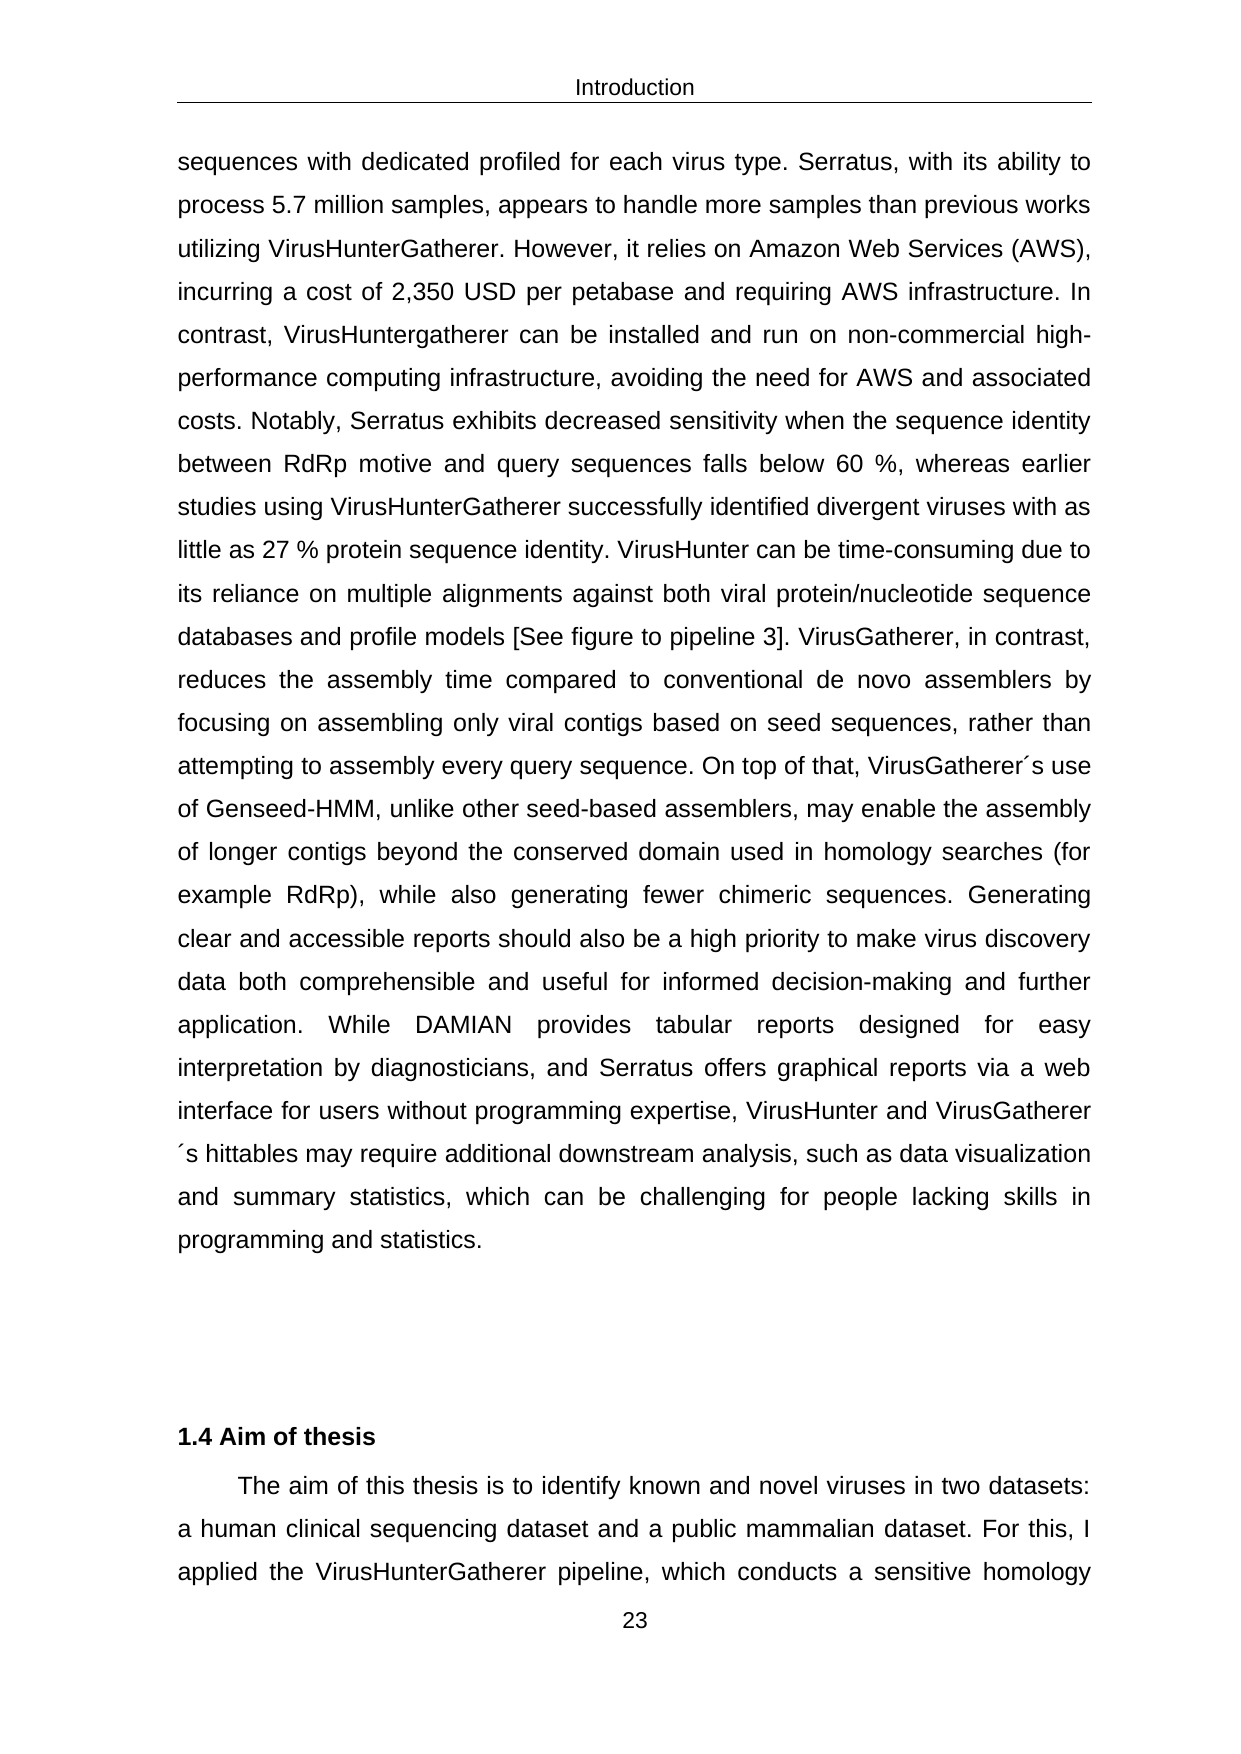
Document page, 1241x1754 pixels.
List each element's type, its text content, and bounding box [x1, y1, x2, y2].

text sequences with dedicated profiled for each virus type. Serratus, with its ability to process 5.7 million samples, appears to handle more samples than previous works utilizing VirusHunterGatherer. However, it relies on Amazon Web Services (AWS), incurring a cost of 2,350 USD per petabase and requiring AWS infrastructure. In contrast, VirusHuntergatherer can be installed and run on non-commercial high-performance computing infrastructure, avoiding the need for AWS and associated costs. Notably, Serratus exhibits decreased sensitivity when the sequence identity between RdRp motive and query sequences falls below 60 %, whereas earlier studies using VirusHunterGatherer successfully identified divergent viruses with as little as 27 % protein sequence identity. VirusHunter can be time-consuming due to its reliance on multiple alignments against both viral protein/nucleotide sequence databases and profile models [See figure to pipeline 3]. VirusGatherer, in contrast, reduces the assembly time compared to conventional de novo assemblers by focusing on assembling only viral contigs based on seed sequences, rather than attempting to assembly every query sequence. On top of that, VirusGatherer´s use of Genseed-HMM, unlike other seed-based assemblers, may enable the assembly of longer contigs beyond the conserved domain used in homology searches (for example RdRp), while also generating fewer chimeric sequences. Generating clear and accessible reports should also be a high priority to make virus discovery data both comprehensible and useful for informed decision-making and further application. While DAMIAN provides tabular reports designed for easy interpretation by diagnosticians, and Serratus offers graphical reports via a web interface for users without programming expertise, VirusHunter and VirusGatherer´s hittables may require additional downstream analysis, such as data visualization and summary statistics, which can be challenging for people lacking skills in programming and statistics. [177, 147, 1092, 1254]
subtitle 1.4 Aim of thesis [177, 1422, 1092, 1450]
text The aim of this thesis is to identify known and novel viruses in two datasets: a human clinical sequencing dataset and a public mammalian dataset. For this, I applied the VirusHunterGatherer pipeline, which conducts a sensitive homology [177, 1471, 1092, 1586]
